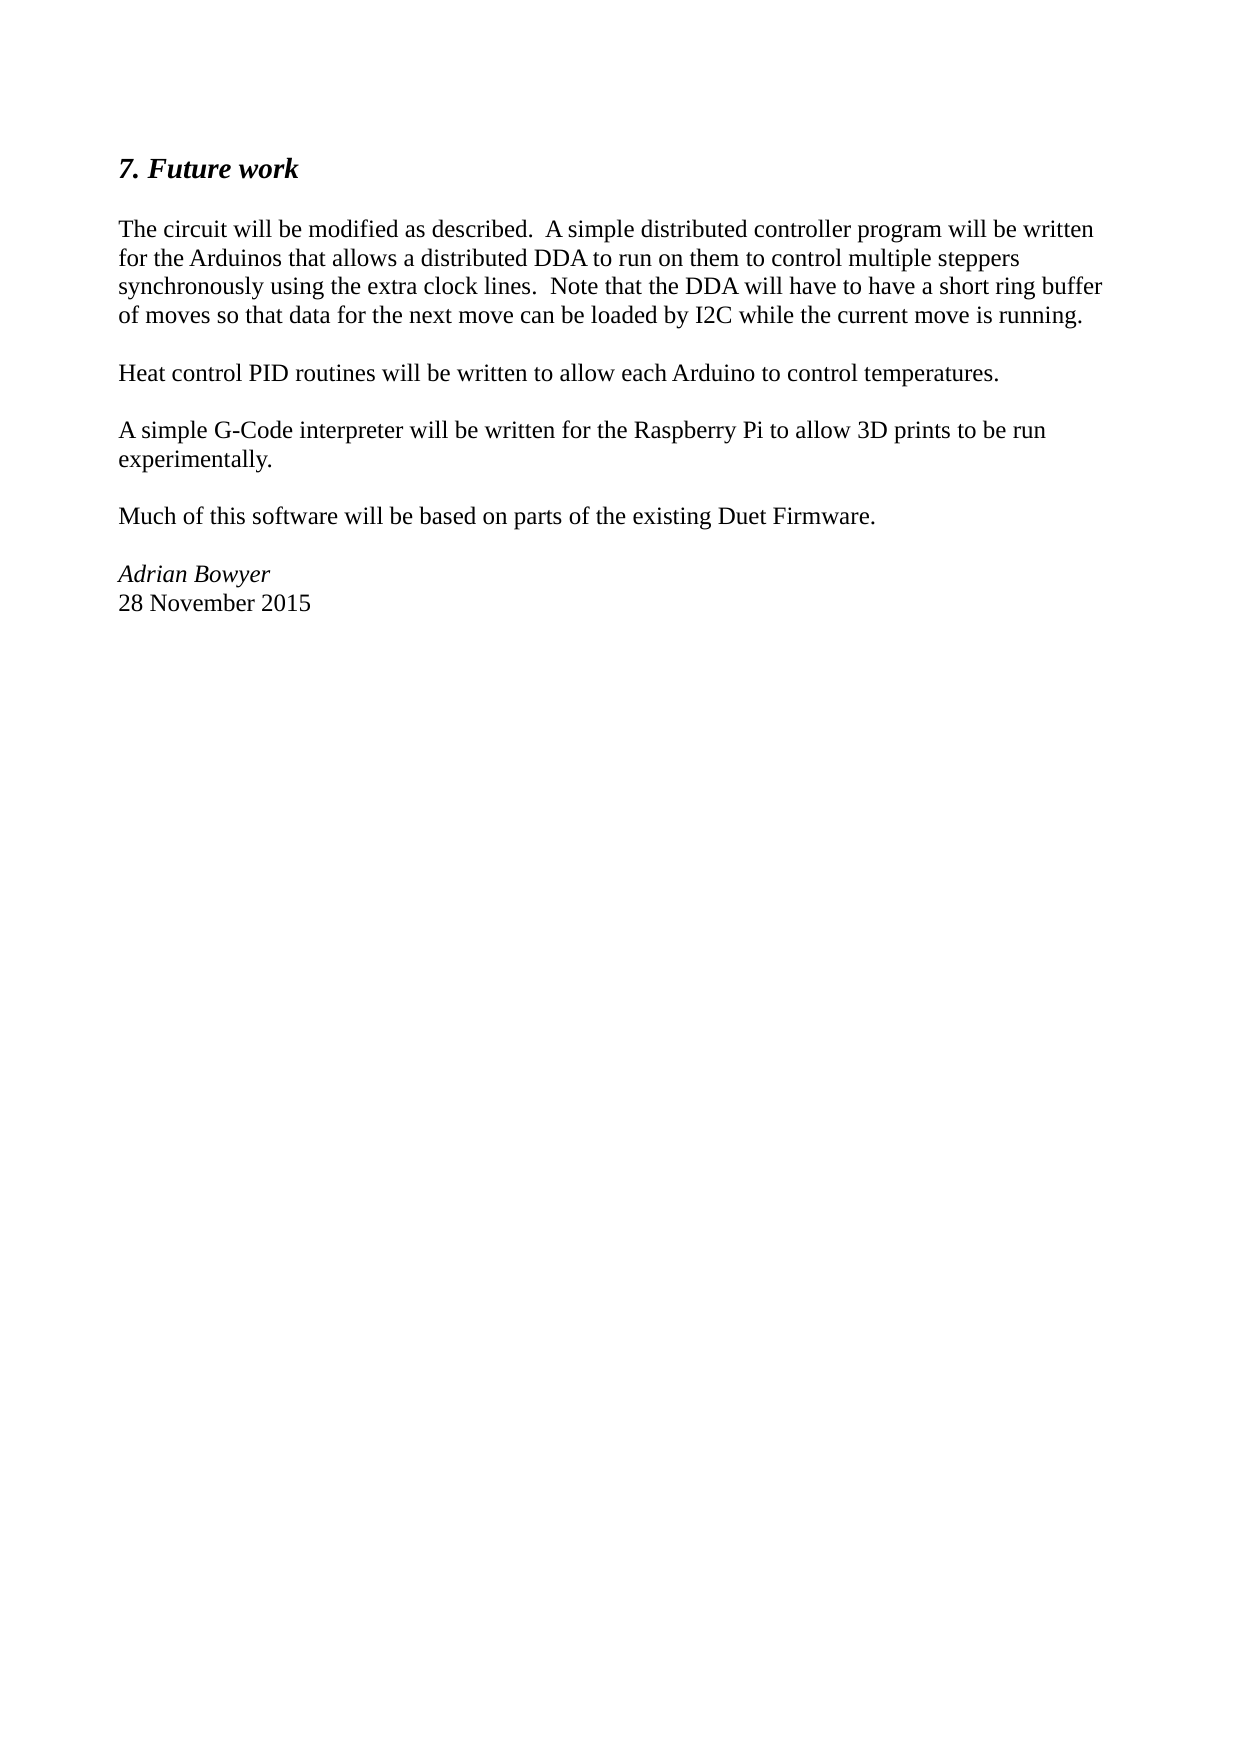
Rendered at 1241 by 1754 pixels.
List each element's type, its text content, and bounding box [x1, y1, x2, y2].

text 7. Future work [118, 152, 1122, 185]
text The circuit will be modified as described. A simple distributed controller program will be written for the Arduinos that allows a distributed DDA to run on them to control multiple steppers synchronously using the extra clock lines. Note that the DDA will have to have a short ring buffer of moves so that data for the next move can be loaded by I2C while the current move is running. [118, 214, 1122, 329]
text 28 November 2015 [118, 588, 1122, 616]
text Much of this software will be based on parts of the existing Duet Firmware. [118, 501, 1122, 530]
text Adrian Bowyer [118, 559, 1122, 588]
text A simple G-Code interpreter will be written for the Raspberry Pi to allow 3D prints to be run experimentally. [118, 415, 1122, 473]
text Heat control PID routines will be written to allow each Arduino to control temperatures. [118, 358, 1122, 386]
